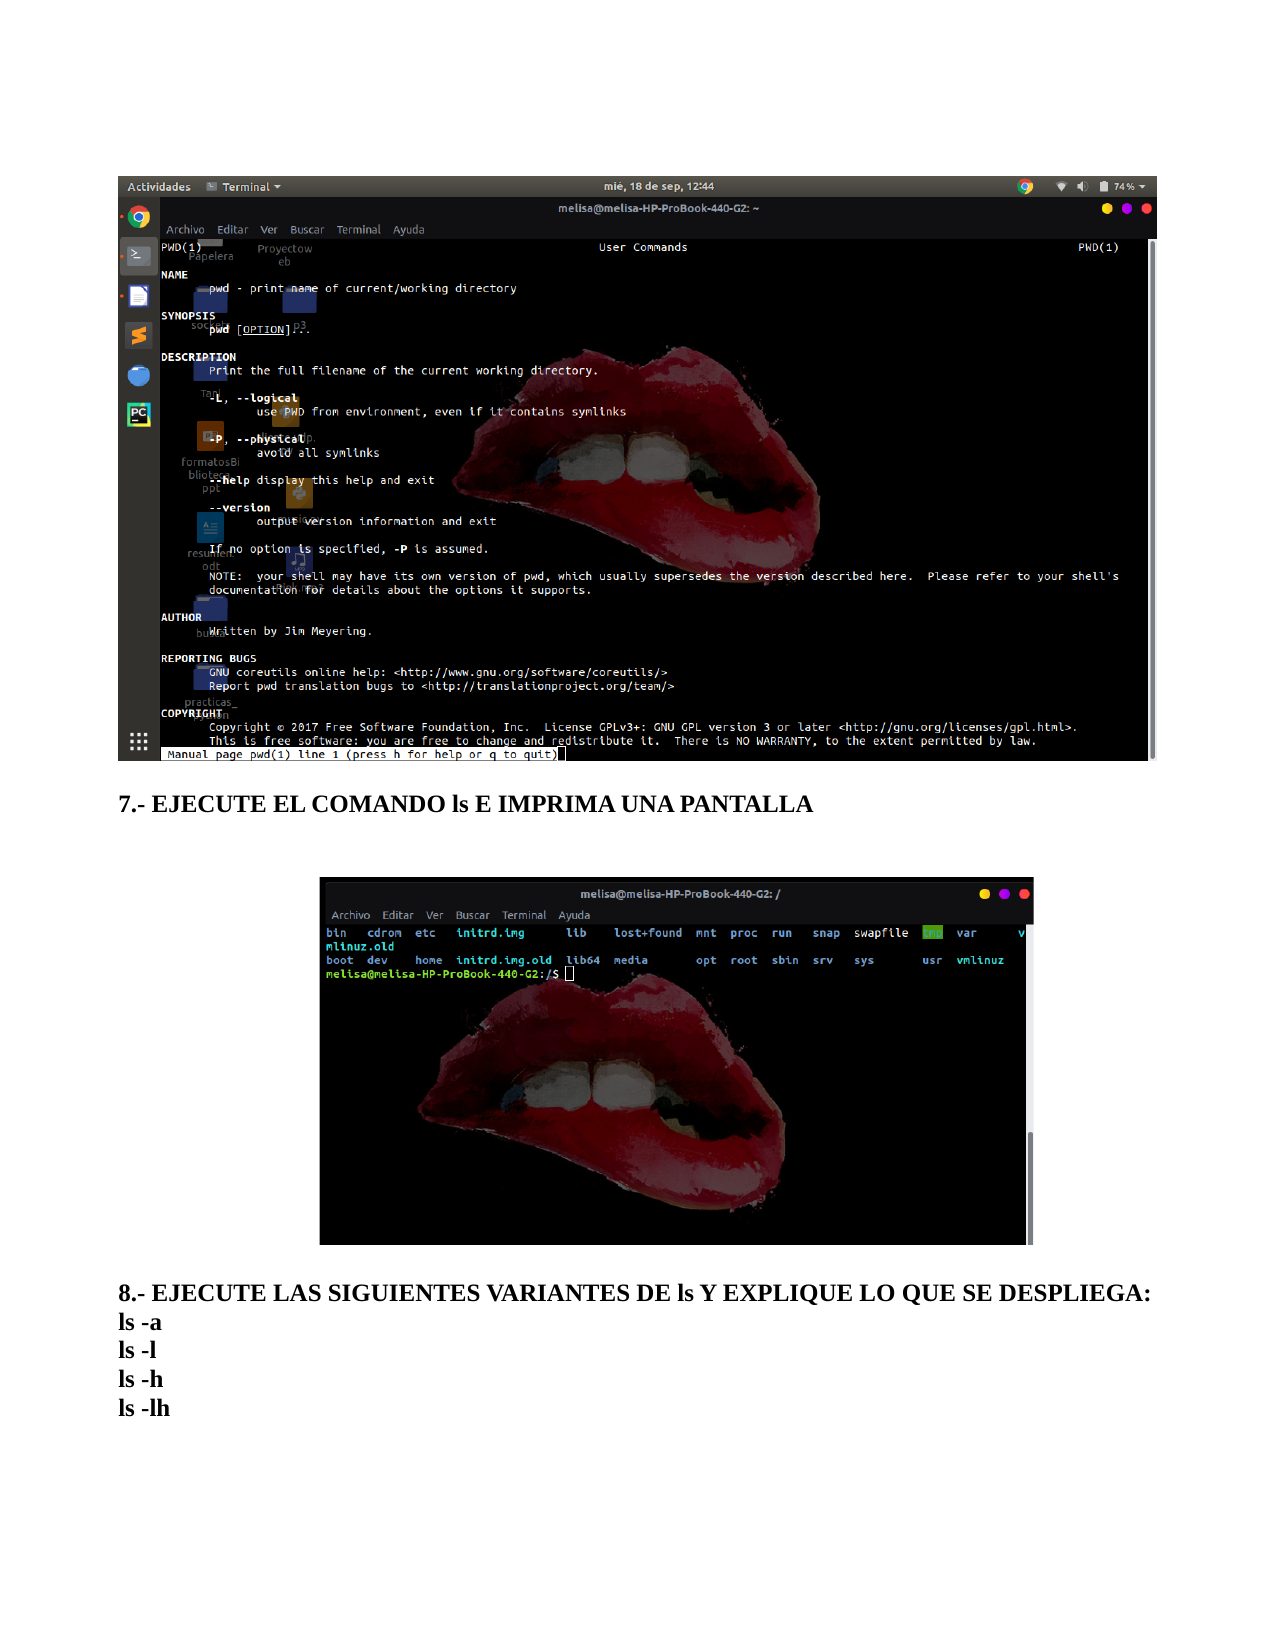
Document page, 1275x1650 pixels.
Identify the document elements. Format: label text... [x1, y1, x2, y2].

text ls -lh [118, 1393, 1157, 1422]
text 7.- EJECUTE EL COMANDO ls E IMPRIMA UNA PANTALLA [118, 789, 1157, 818]
picture [118, 176, 1157, 761]
text 8.- EJECUTE LAS SIGUIENTES VARIANTES DE ls Y EXPLIQUE LO QUE SE DESPLIEGA: ls -a ls -l ls -h [118, 1278, 1157, 1393]
picture [319, 877, 1034, 1245]
